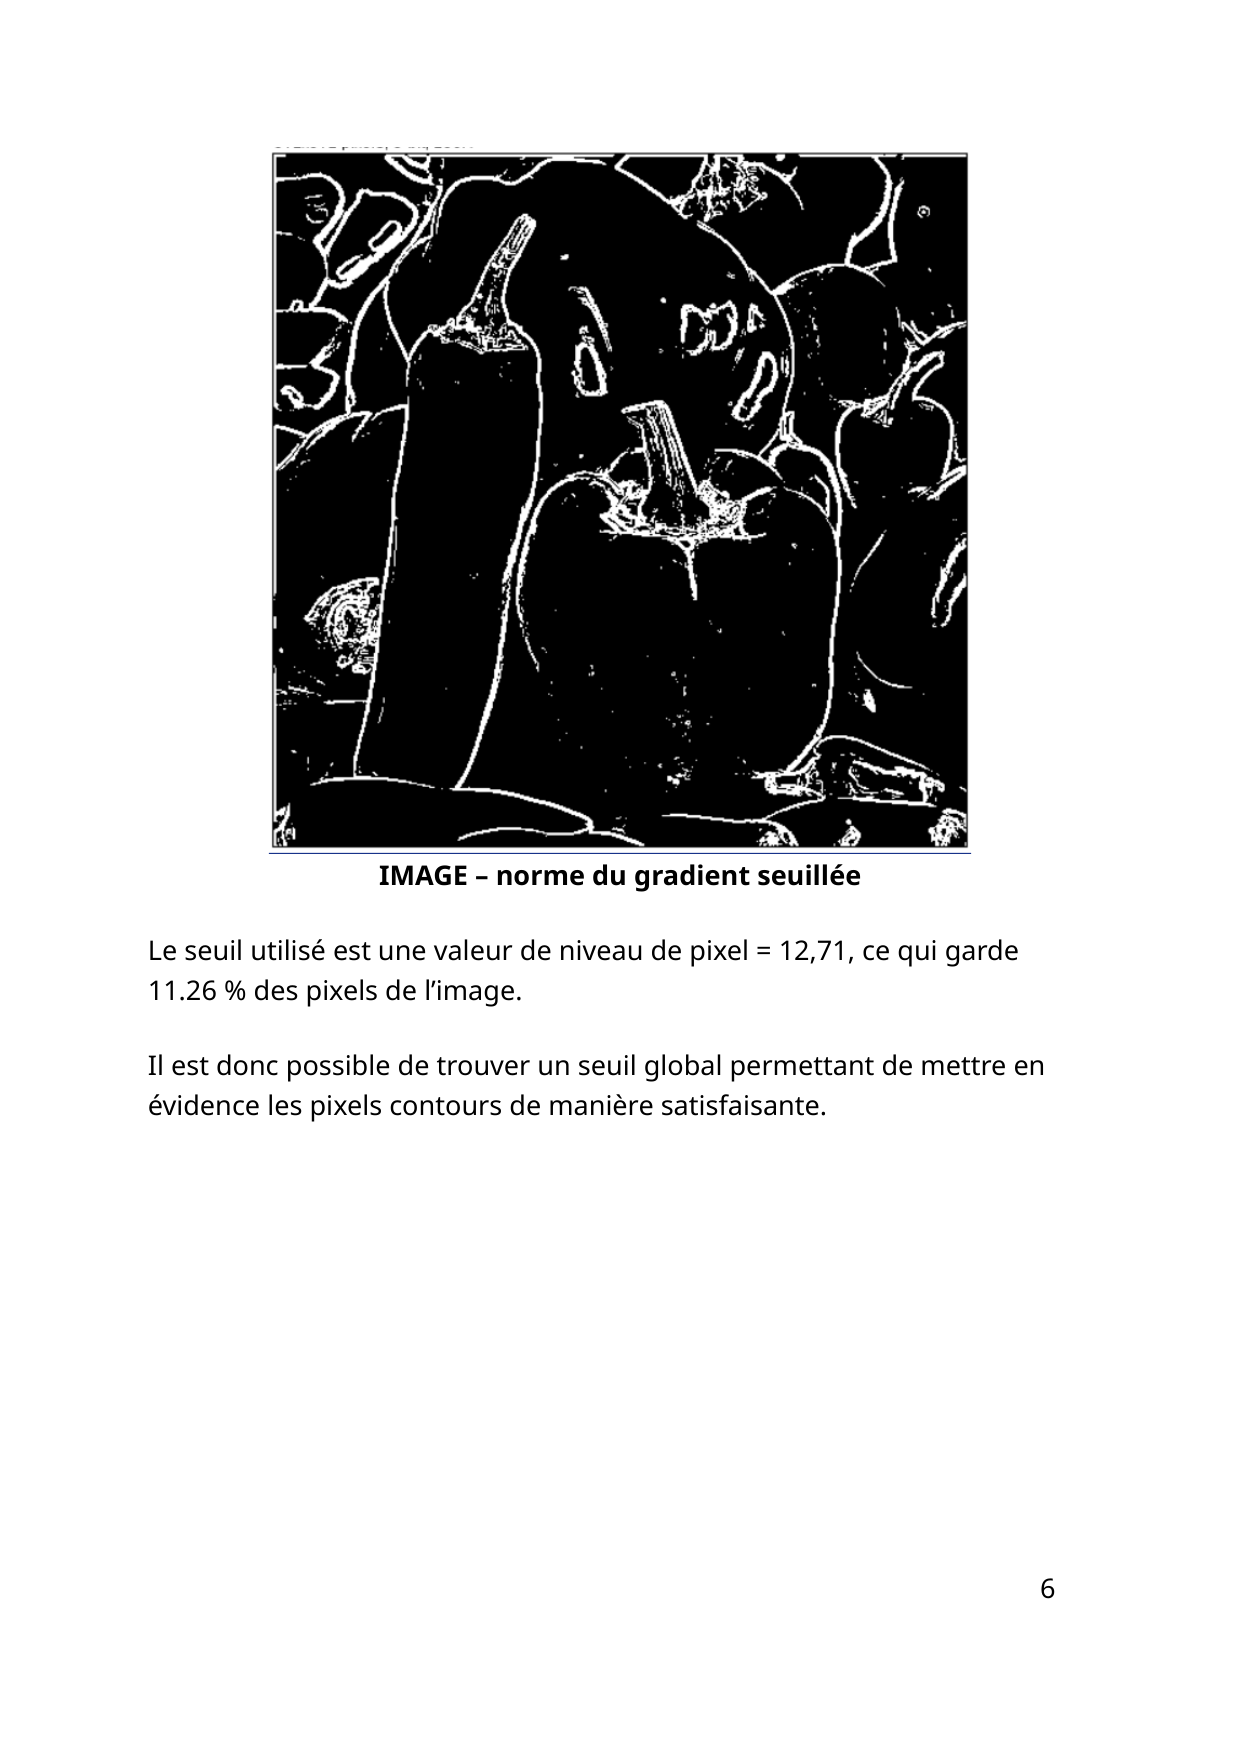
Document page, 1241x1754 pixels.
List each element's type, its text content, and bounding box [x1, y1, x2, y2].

text Il est donc possible de trouver un seuil global permettant de mettre en évidence les pixels contours de manière satisfaisante. [148, 1046, 1093, 1123]
picture [268, 147, 972, 854]
text Le seuil utilisé est une valeur de niveau de pixel = 12,71, ce qui garde 11.26 % des pixels de l’image. [148, 931, 1093, 1008]
text IMAGE – norme du gradient seuillée [148, 148, 1093, 893]
